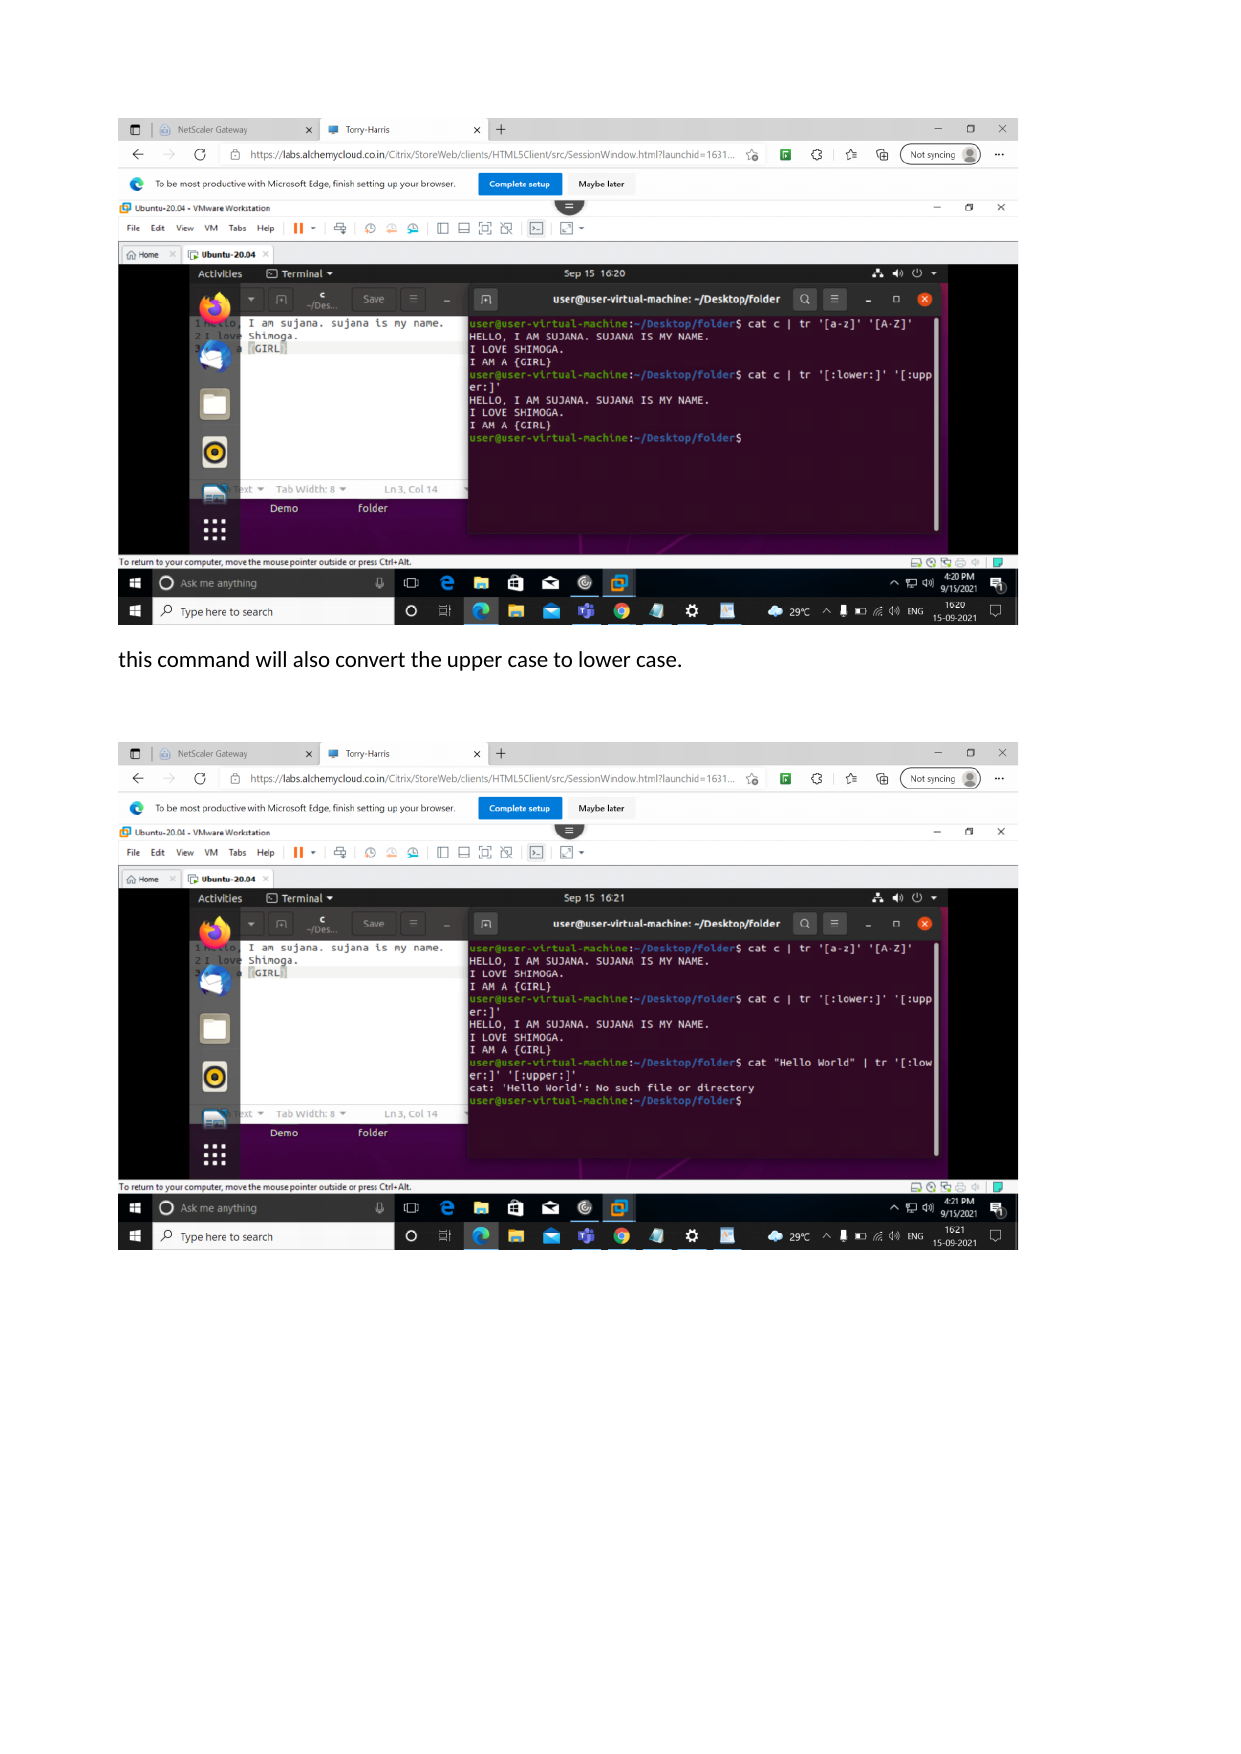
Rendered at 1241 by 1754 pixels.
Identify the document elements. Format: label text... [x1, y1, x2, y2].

text this command will also convert the upper case to lower case. [118, 645, 1122, 673]
